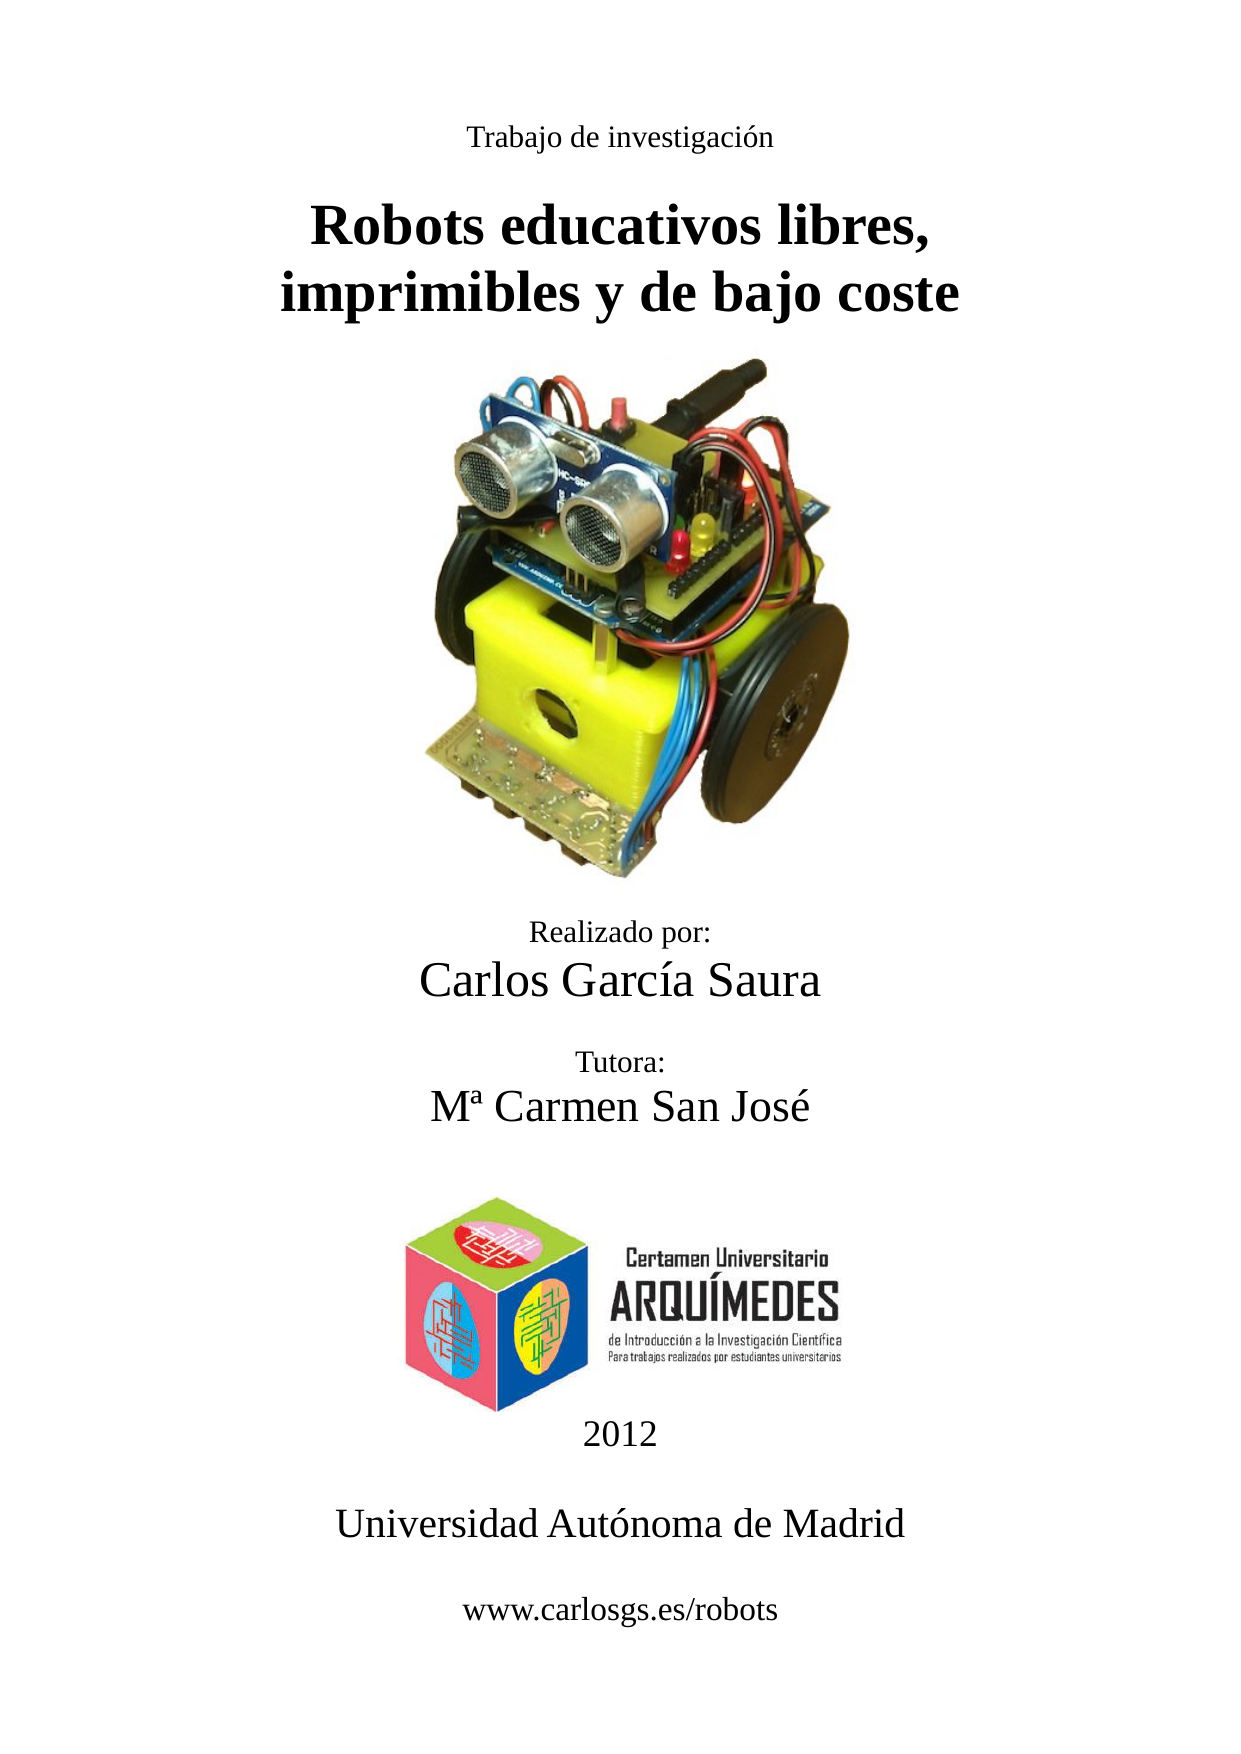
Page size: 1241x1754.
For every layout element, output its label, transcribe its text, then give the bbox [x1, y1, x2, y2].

text imprimibles y de bajo coste [118, 257, 1122, 324]
text Realizado por: [118, 324, 1122, 949]
text Tutora: [118, 1043, 1122, 1079]
text www.carlosgs.es/robots [118, 1589, 1122, 1627]
text Robots educativos libres, [118, 190, 1122, 257]
text 2012 [118, 1174, 1122, 1455]
text Universidad Autónoma de Madrid [118, 1498, 1122, 1546]
text Carlos García Saura [118, 949, 1122, 1007]
picture [282, 341, 983, 914]
picture [382, 1195, 859, 1412]
text Trabajo de investigación [118, 118, 1122, 154]
text Mª Carmen San José [118, 1079, 1122, 1131]
